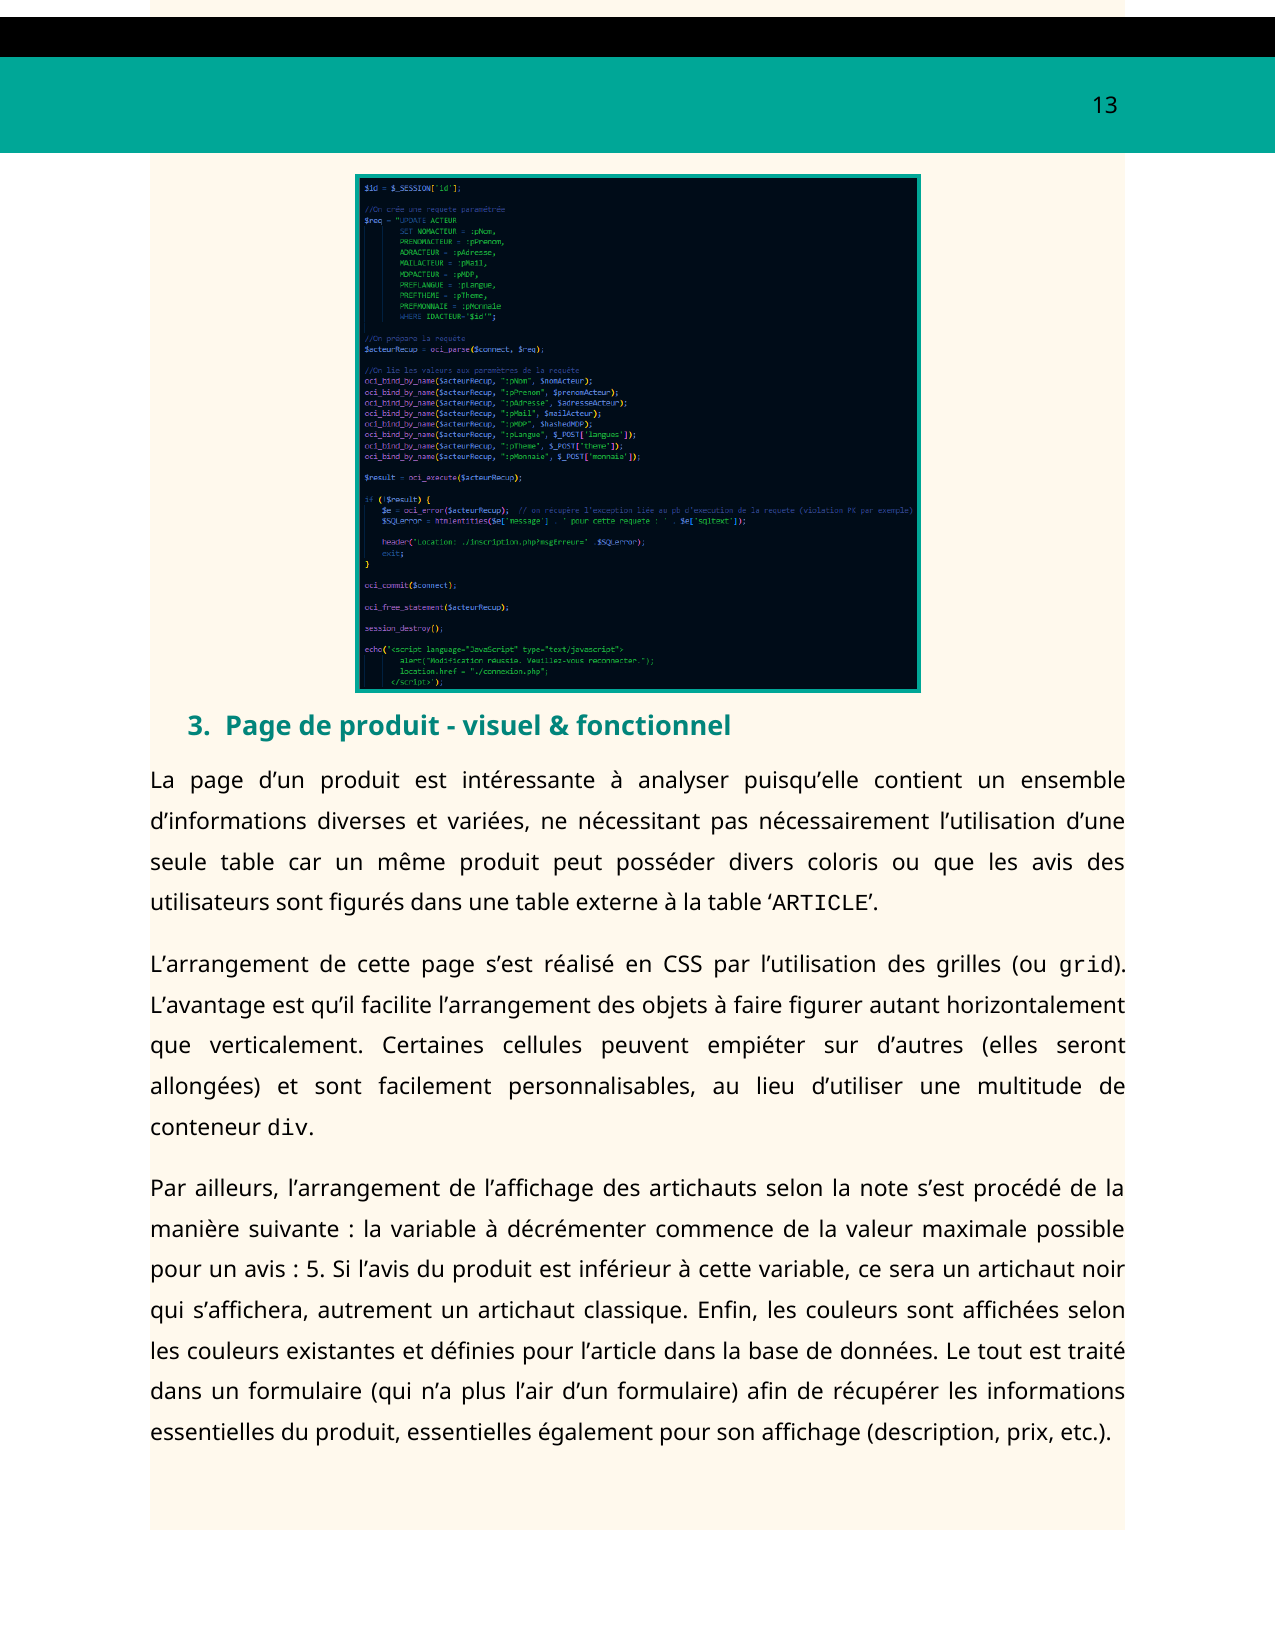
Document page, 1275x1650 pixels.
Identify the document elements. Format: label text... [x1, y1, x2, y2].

picture [359, 178, 917, 689]
text Par ailleurs, l’arrangement de l’affichage des artichauts selon la note s’est procédé de la manière suivante : la variable à décrémenter commence de la valeur maximale possible pour un avis : 5. Si l’avis du produit est inférieur à cette variable, ce sera un artichaut noir qui s’affichera, autrement un artichaut classique. Enfin, les couleurs sont affichées selon les couleurs existantes et définies pour l’article dans la base de données. Le tout est traité dans un formulaire (qui n’a plus l’air d’un formulaire) afin de récupérer les informations essentielles du produit, essentielles également pour son affichage (description, prix, etc.). [150, 1172, 1127, 1447]
text La page d’un produit est intéressante à analyser puisqu’elle contient un ensemble d’informations diverses et variées, ne nécessitant pas nécessairement l’utilisation d’une seule table car un même produit peut posséder divers coloris ou que les avis des utilisateurs sont figurés dans une table externe à la table ‘ARTICLE’. [150, 764, 1127, 918]
text L’arrangement de cette page s’est réalisé en CSS par l’utilisation des grilles (ou grid). L’avantage est qu’il facilite l’arrangement des objets à faire figurer autant horizontalement que verticalement. Certaines cellules peuvent empiéter sur d’autres (elles seront allongées) et sont facilement personnalisables, au lieu d’utiliser une multitude de conteneur div. [150, 948, 1127, 1142]
subtitle Page de produit - visuel & fonctionnel [187, 707, 1127, 744]
